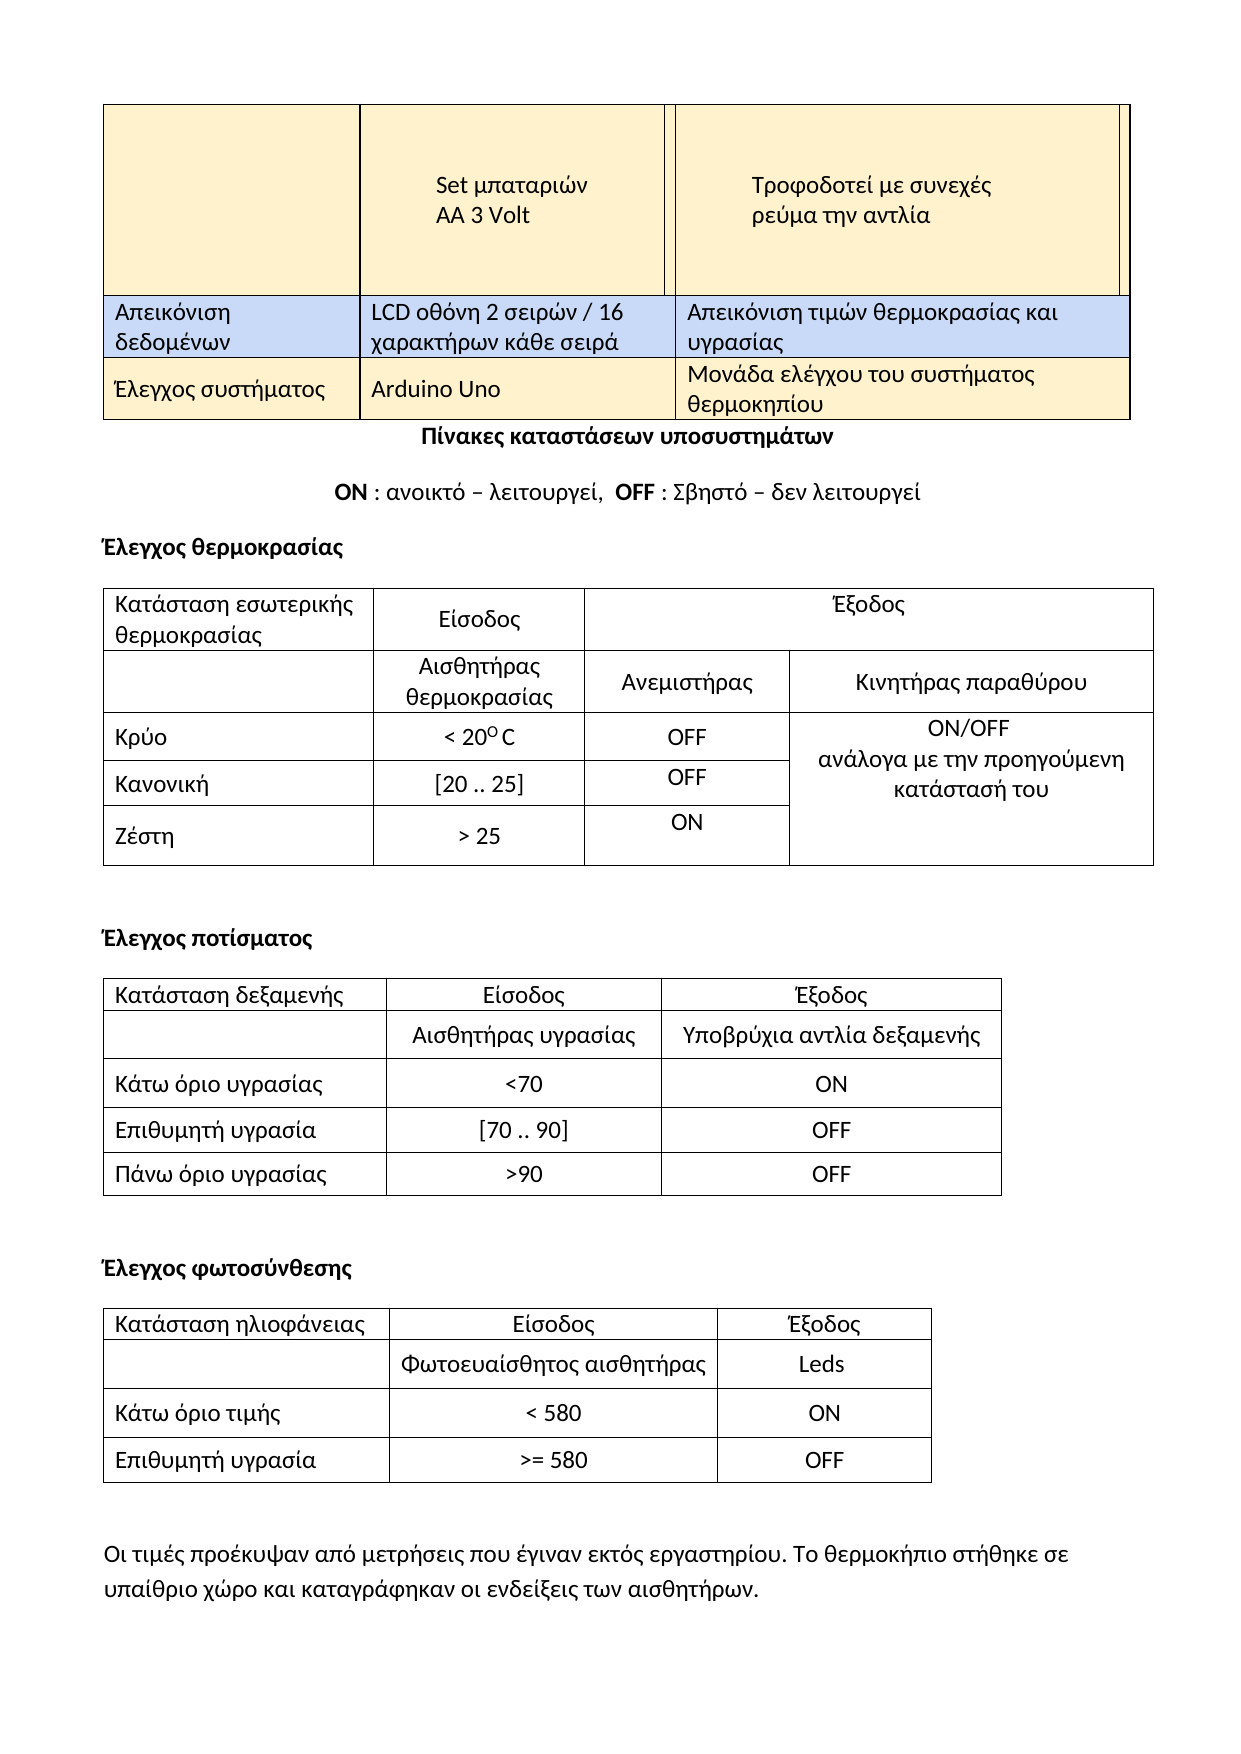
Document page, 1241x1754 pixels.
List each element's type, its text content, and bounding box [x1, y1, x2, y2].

text Οι τιμές προέκυψαν από μετρήσεις που έγιναν εκτός εργαστηρίου. Το θερμοκήπιο στήθηκε σε υπαίθριο χώρο και καταγράφηκαν οι ενδείξεις των αισθητήρων. [103, 1538, 1152, 1604]
table_header Έξοδος [718, 1309, 931, 1339]
table_cell < 580 [390, 1389, 717, 1437]
table_cell >= 580 [390, 1438, 717, 1482]
table_cell Επιθυμητή υγρασία [104, 1108, 386, 1152]
table_header Είσοδος [374, 589, 584, 649]
table_cell Τροφοδοτεί με συνεχές ρεύμα την αντλία [676, 105, 1119, 295]
table_cell Υποβρύχια αντλία δεξαμενής [662, 1011, 1001, 1058]
table_cell Φωτοευαίσθητος αισθητήρας [390, 1340, 717, 1388]
table_cell [1120, 105, 1129, 295]
table_cell <70 [387, 1059, 661, 1107]
table_cell Κάτω όριο υγρασίας [104, 1059, 386, 1107]
table_cell Έλεγχος συστήματος [104, 358, 359, 419]
table_cell [104, 1011, 386, 1058]
table_header Είσοδος [387, 979, 661, 1009]
table_cell >90 [387, 1153, 661, 1195]
text Έλεγχος ποτίσματος [103, 922, 1152, 953]
table_header Έξοδος [662, 979, 1001, 1009]
table_header Κατάσταση εσωτερικής θερμοκρασίας [104, 589, 373, 649]
table_cell Κάτω όριο τιμής [104, 1389, 389, 1437]
table_cell ΟΝ [718, 1389, 931, 1437]
table_cell Κινητήρας παραθύρου [790, 651, 1153, 712]
table_cell [665, 105, 675, 295]
table_cell ON [585, 806, 789, 865]
table_cell OFF [662, 1108, 1001, 1152]
table_cell OFF [718, 1438, 931, 1482]
table_cell OFF [662, 1153, 1001, 1195]
table_cell Απεικόνιση δεδομένων [104, 296, 359, 357]
table_cell Επιθυμητή υγρασία [104, 1438, 389, 1482]
text Έλεγχος φωτοσύνθεσης [103, 1252, 1152, 1282]
table_cell OFF [585, 761, 789, 805]
table_cell ΟΝ [662, 1059, 1001, 1107]
table_header Είσοδος [390, 1309, 717, 1339]
table_cell Κρύο [104, 713, 373, 760]
table_cell Πάνω όριο υγρασίας [104, 1153, 386, 1195]
table_cell OFF [585, 713, 789, 760]
table_cell Ανεμιστήρας [585, 651, 789, 712]
table_cell Ζέστη [104, 806, 373, 865]
table_header Κατάσταση ηλιοφάνειας [104, 1309, 389, 1339]
table_cell [104, 1340, 389, 1388]
table_header Έξοδος [585, 589, 1153, 649]
table_cell Set μπαταριών ΑΑ 3 Volt [361, 105, 664, 295]
table_cell > 25 [374, 806, 584, 865]
table_cell Κανονική [104, 761, 373, 805]
table_cell Arduino Uno [361, 358, 675, 419]
text Πίνακες καταστάσεων υποσυστημάτων [103, 420, 1152, 450]
table_cell [104, 105, 359, 295]
table_cell Απεικόνιση τιμών θερμοκρασίας και υγρασίας [676, 296, 1129, 357]
table_cell Μονάδα ελέγχου του συστήματος θερμοκηπίου [676, 358, 1129, 419]
table_cell Αισθητήρας θερμοκρασίας [374, 651, 584, 712]
table_header Κατάσταση δεξαμενής [104, 979, 386, 1009]
table_cell ON/OFF ανάλογα με την προηγούμενη κατάστασή του [790, 713, 1153, 865]
table_cell Leds [718, 1340, 931, 1388]
table_cell [104, 651, 373, 712]
table_cell < 20O C [374, 713, 584, 760]
table_cell [20 .. 25] [374, 761, 584, 805]
table_cell LCD οθόνη 2 σειρών / 16 χαρακτήρων κάθε σειρά [361, 296, 675, 357]
text ON : ανοικτό – λειτουργεί, OFF : Σβηστό – δεν λειτουργεί [103, 476, 1152, 506]
table_cell [70 .. 90] [387, 1108, 661, 1152]
table_cell Αισθητήρας υγρασίας [387, 1011, 661, 1058]
text Έλεγχος θερμοκρασίας [103, 532, 1152, 562]
